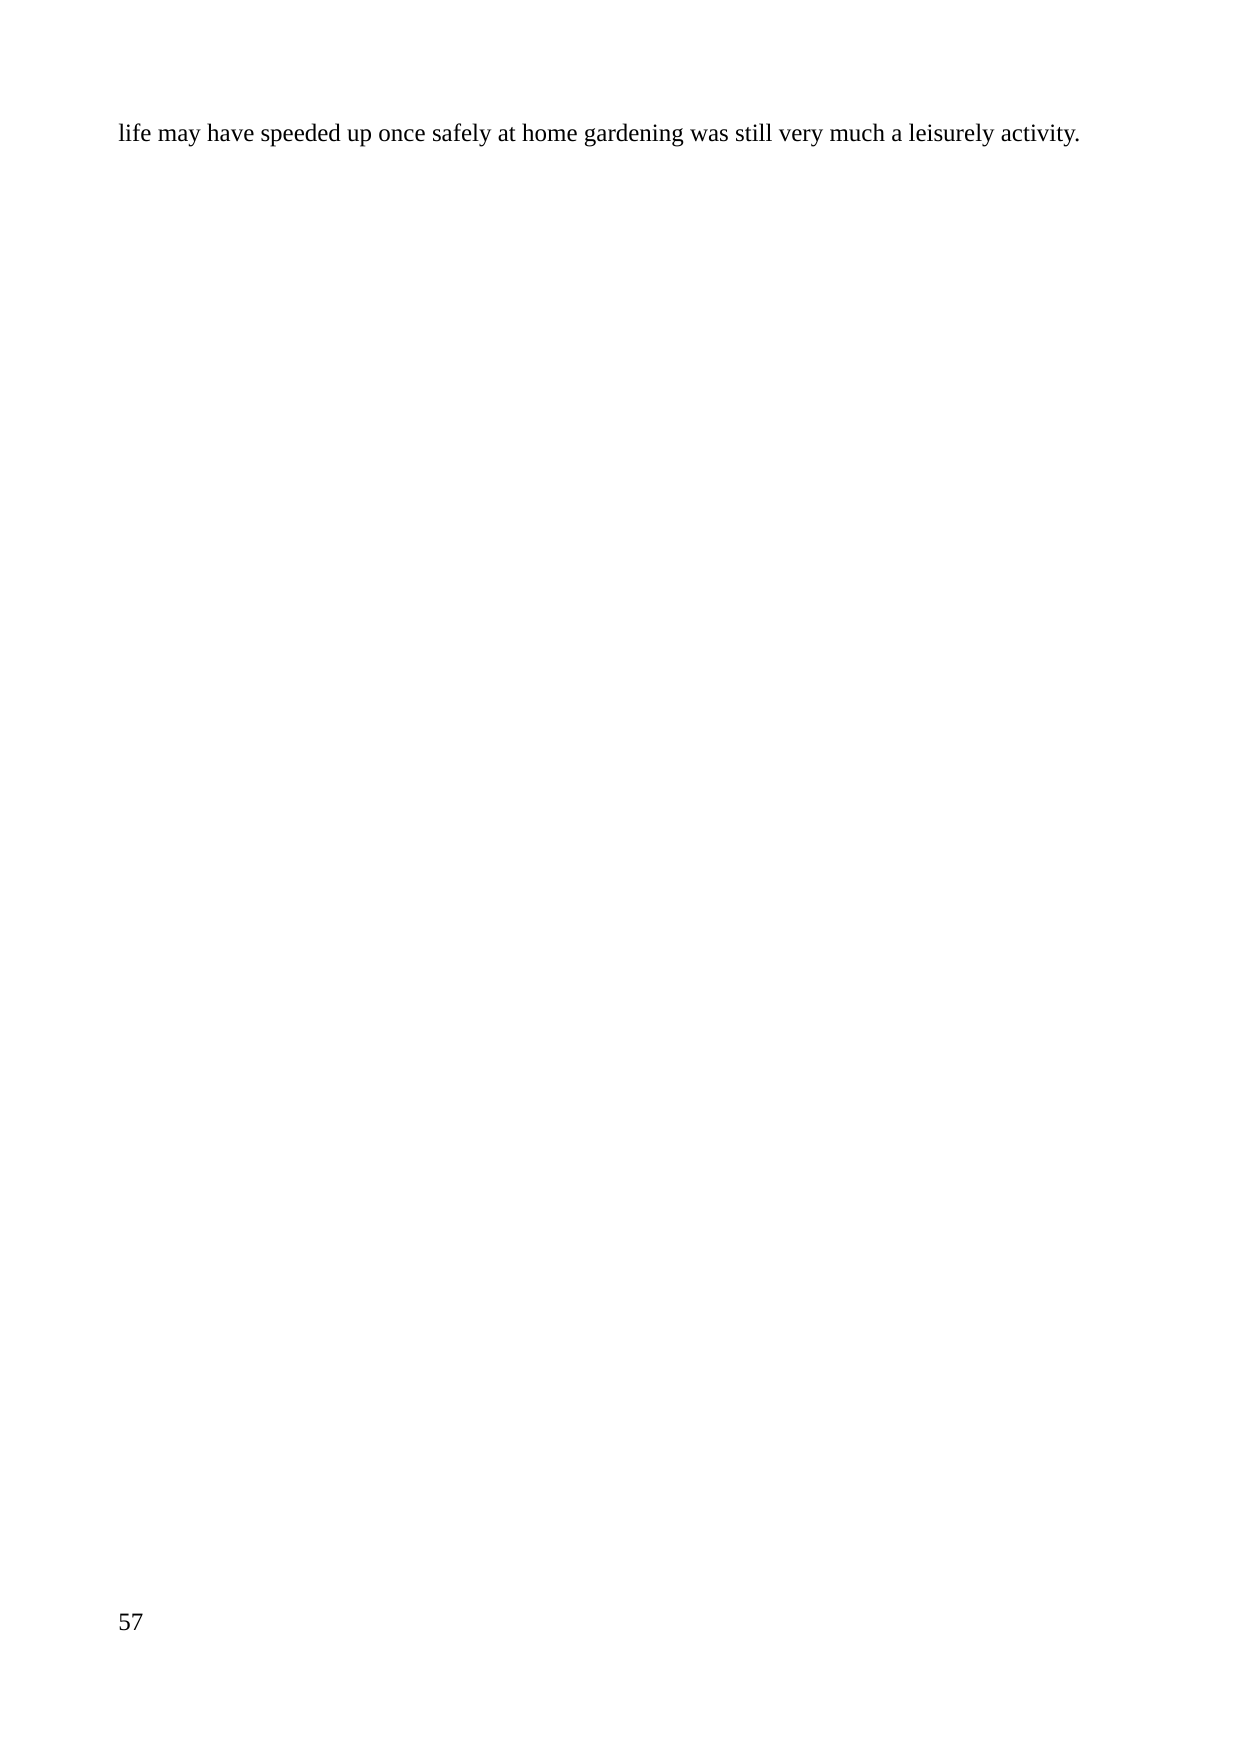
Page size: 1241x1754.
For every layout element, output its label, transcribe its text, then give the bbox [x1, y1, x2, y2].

text life may have speeded up once safely at home gardening was still very much a leisurely activity. [118, 118, 1122, 147]
